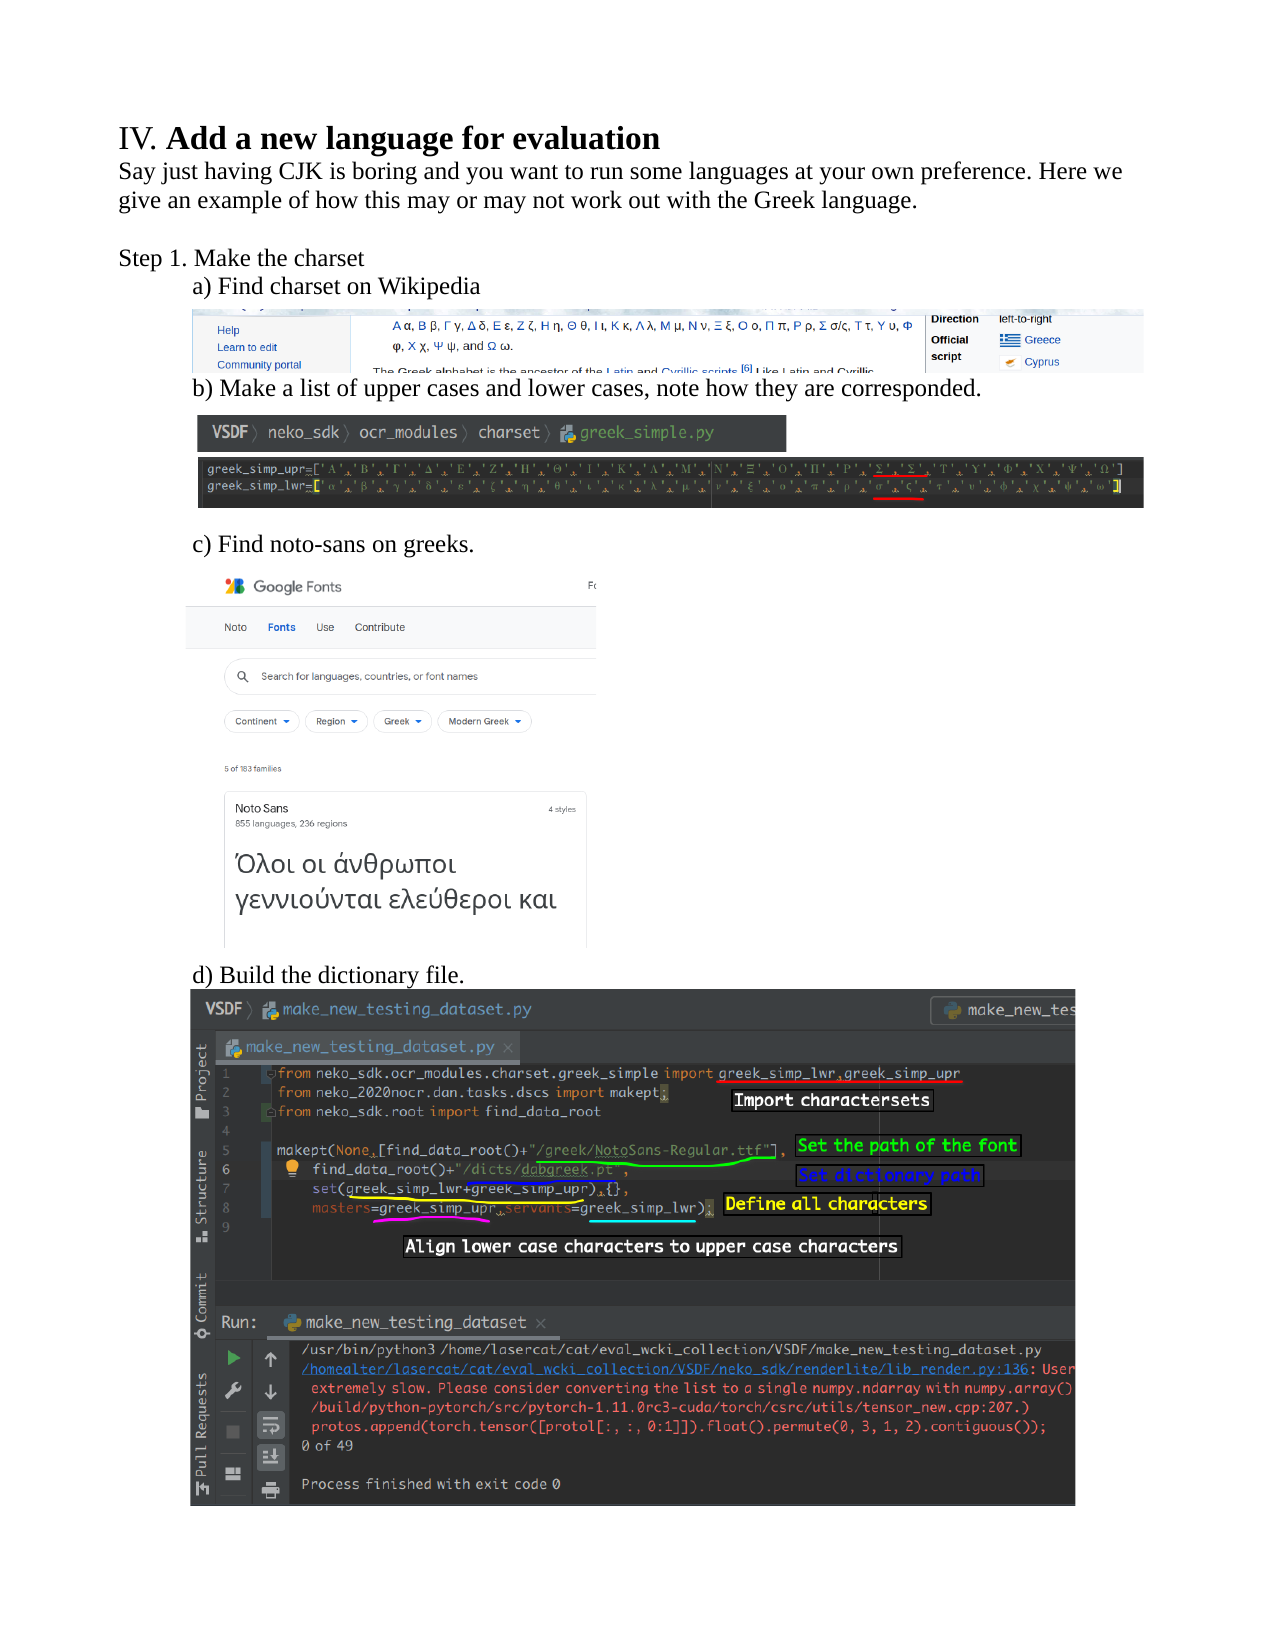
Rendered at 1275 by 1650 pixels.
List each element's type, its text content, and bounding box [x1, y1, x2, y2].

text a) Find charset on Wikipedia [118, 271, 1157, 300]
text c) Find noto-sans on greeks. [118, 529, 1157, 557]
text Say just having CJK is boring and you want to run some languages at your own preference. Here we give an example of how this may or may not work out with the Greek language. [118, 156, 1157, 214]
picture [198, 457, 1144, 508]
picture [185, 566, 597, 948]
picture [192, 309, 1144, 373]
picture [197, 415, 787, 452]
text Step 1. Make the charset [118, 243, 1157, 271]
text b) Make a list of upper cases and lower cases, note how they are corresponded. [118, 329, 1157, 402]
picture [190, 989, 1076, 1506]
text d) Build the dictionary file. [118, 960, 1157, 989]
text IV. Add a new language for evaluation [118, 118, 1157, 156]
